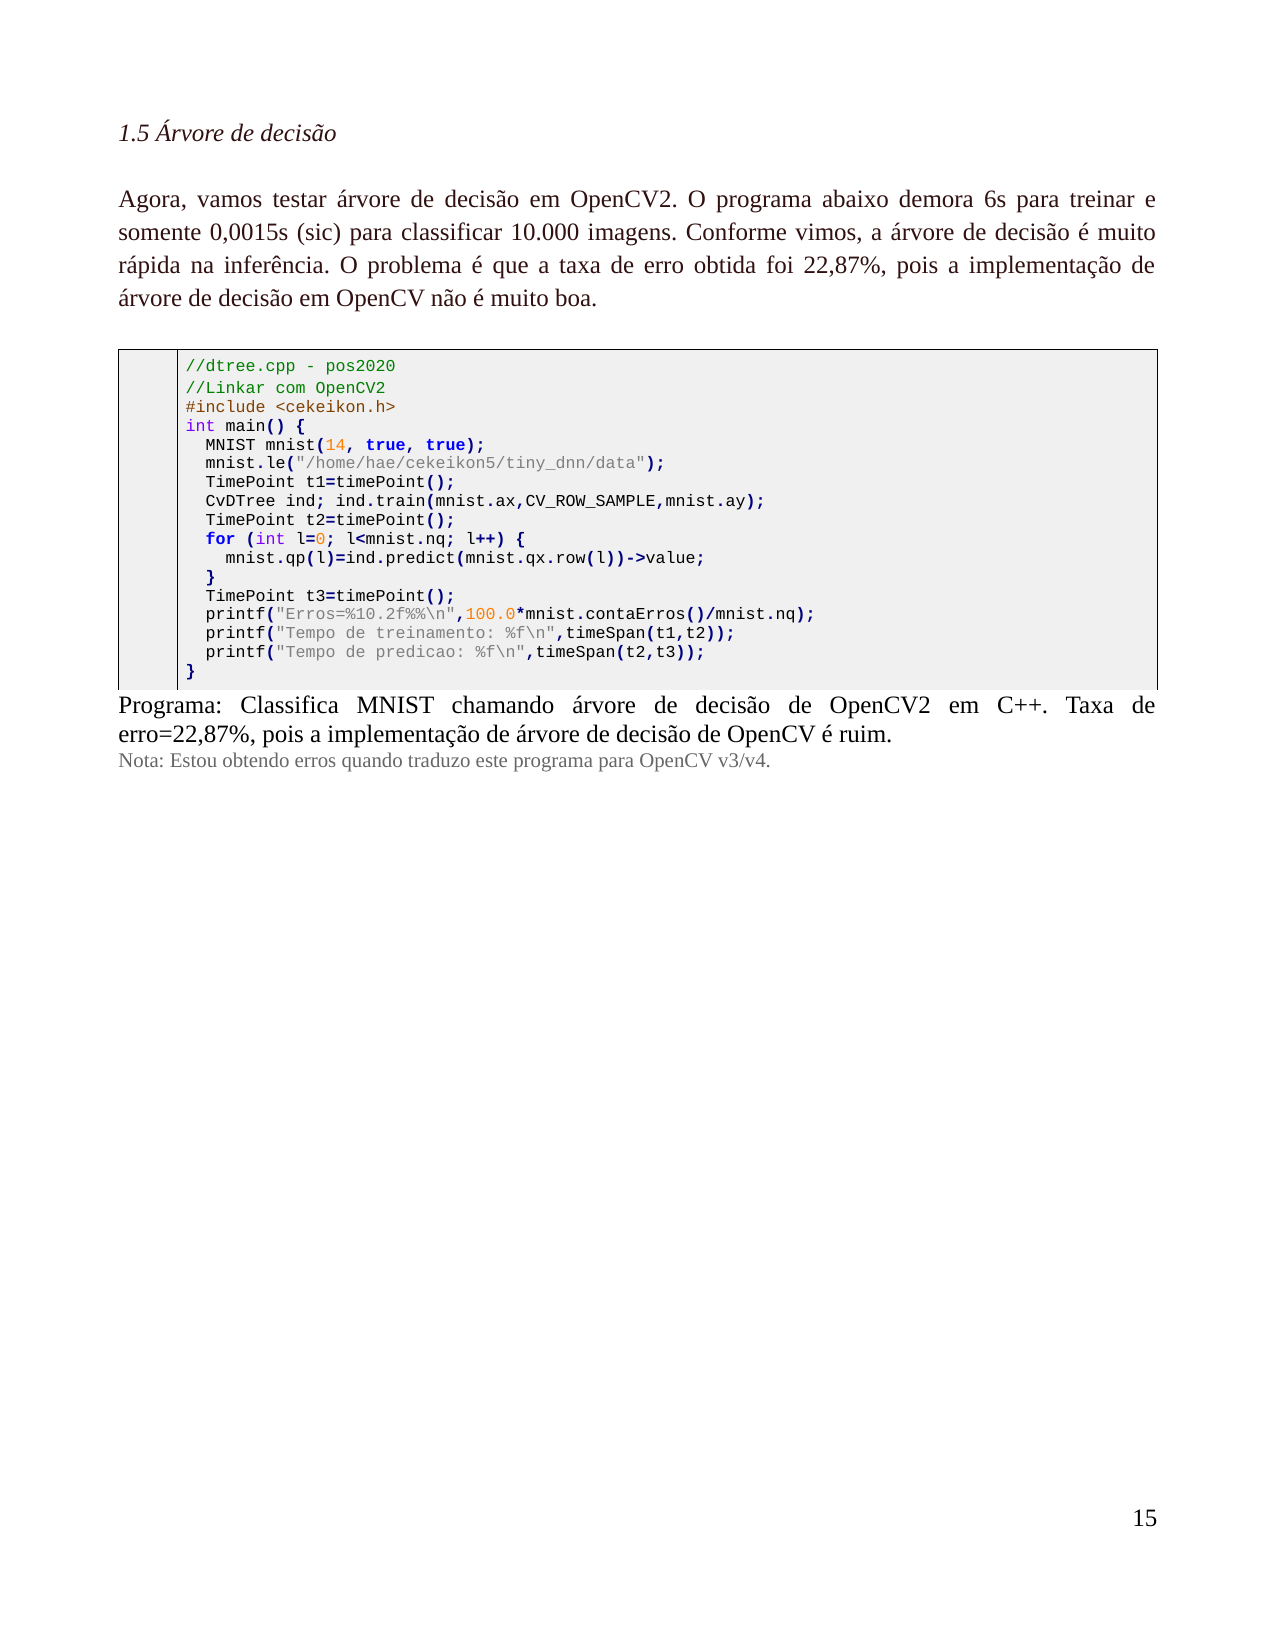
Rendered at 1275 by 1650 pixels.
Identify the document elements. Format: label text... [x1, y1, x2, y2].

text Nota: Estou obtendo erros quando traduzo este programa para OpenCV v3/v4. [118, 748, 1157, 772]
text 1.5 Árvore de decisão [118, 118, 1157, 147]
text Agora, vamos testar árvore de decisão em OpenCV2. O programa abaixo demora 6s para treinar e somente 0,0015s (sic) para classificar 10.000 imagens. Conforme vimos, a árvore de decisão é muito rápida na inferência. O problema é que a taxa de erro obtida foi 22,87%, pois a implementação de árvore de decisão em OpenCV não é muito boa. [118, 184, 1157, 312]
table_header //dtree.cpp - pos2020 //Linkar com OpenCV2 #include <cekeikon.h> int main() { MNIST mnist(14, true, true); mnist.le("/home/hae/cekeikon5/tiny_dnn/data"); TimePoint t1=timePoint(); CvDTree ind; ind.train(mnist.ax,CV_ROW_SAMPLE,mnist.ay); TimePoint t2=timePoint(); for (int l=0; l<mnist.nq; l++) { mnist.qp(l)=ind.predict(mnist.qx.row(l))->value; } TimePoint t3=timePoint(); printf("Erros=%10.2f%%\n",100.0*mnist.contaErros()/mnist.nq); printf("Tempo de treinamento: %f\n",timeSpan(t1,t2)); printf("Tempo de predicao: %f\n",timeSpan(t2,t3)); } [178, 350, 1157, 690]
text Programa: Classifica MNIST chamando árvore de decisão de OpenCV2 em C++. Taxa de erro=22,87%, pois a implementação de árvore de decisão de OpenCV é ruim. [118, 691, 1157, 748]
table_header [119, 350, 177, 690]
